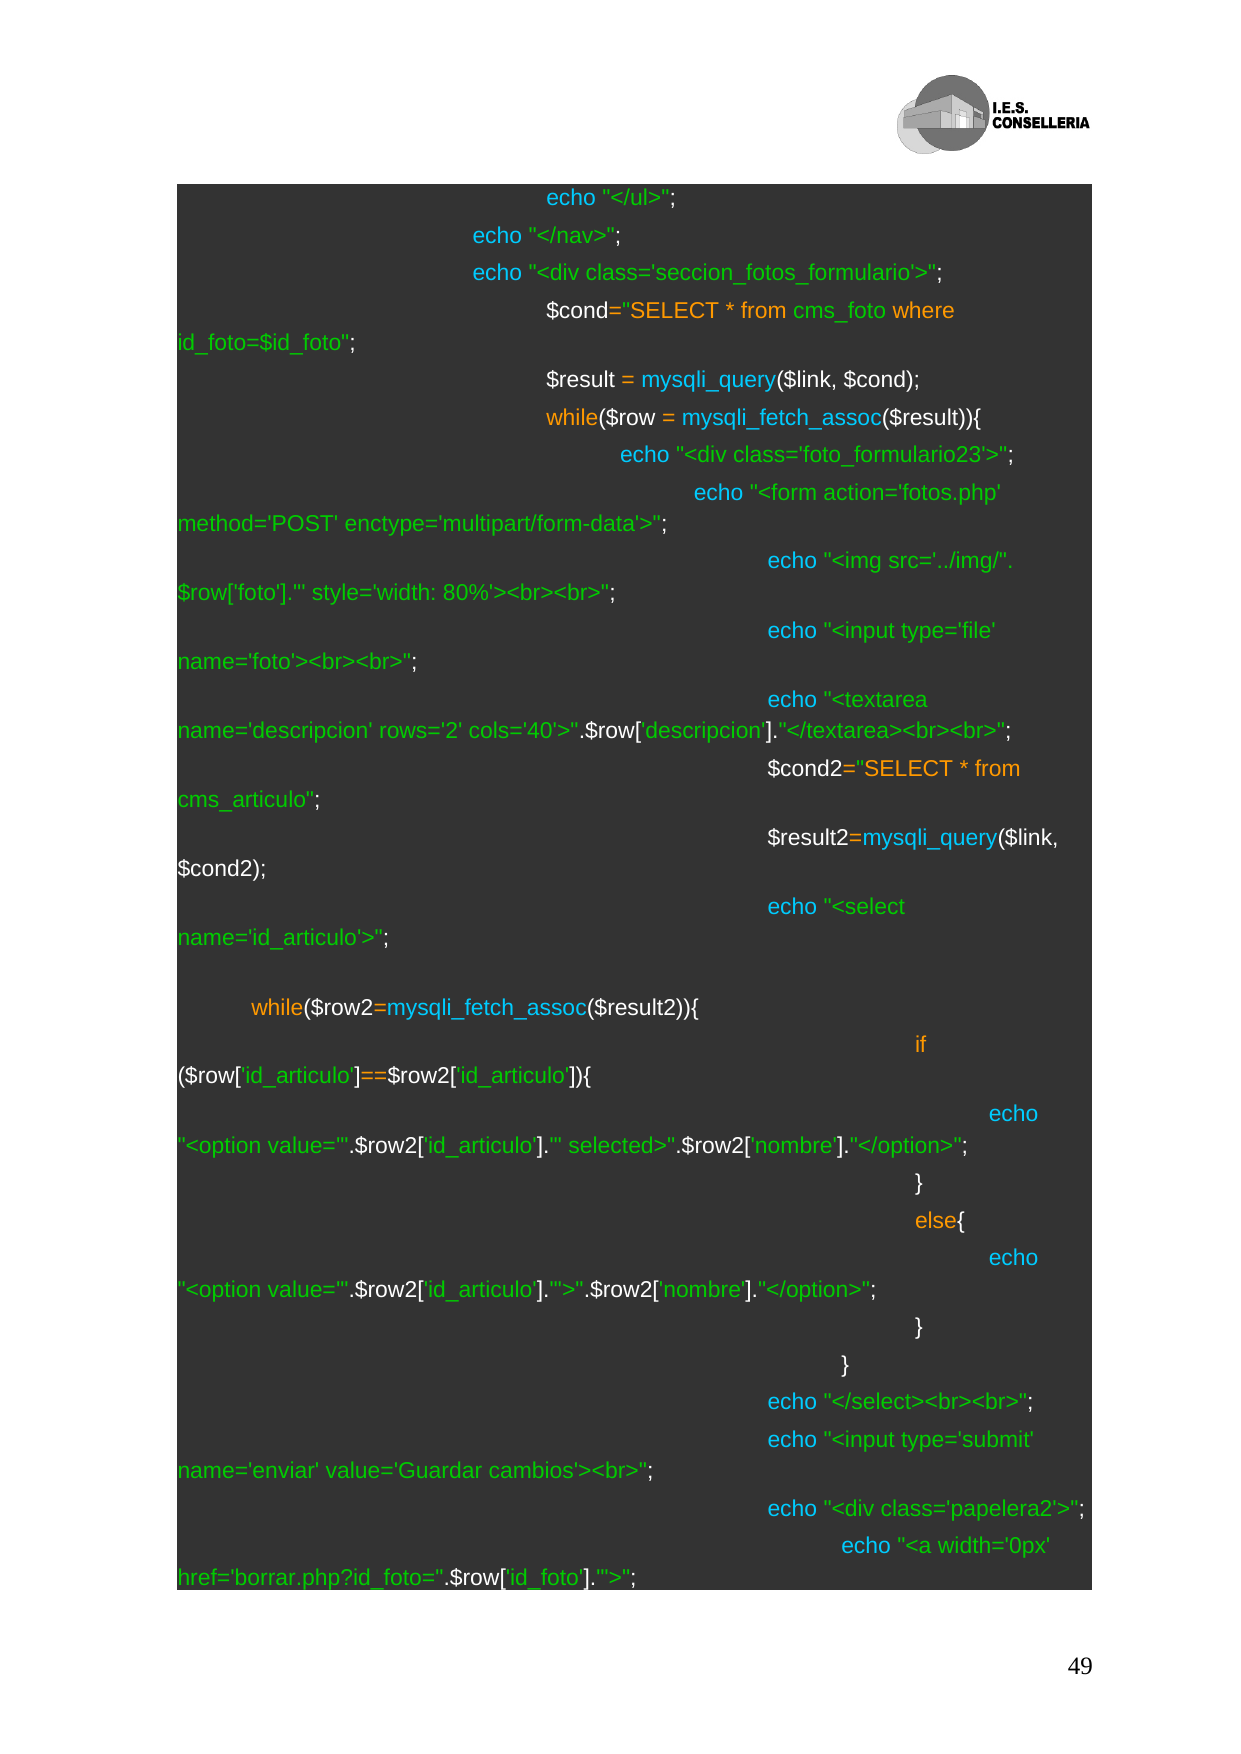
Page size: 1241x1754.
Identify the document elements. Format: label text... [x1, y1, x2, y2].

text echo "<a width='0px' href='borrar.php?id_foto=".$row['id_foto']."'>"; [177, 1532, 1092, 1590]
text echo "<img src='../img/".$row['foto']."' style='width: 80%'><br><br>"; [177, 547, 1092, 605]
picture [894, 73, 1093, 155]
text $cond2="SELECT * from cms_articulo"; [177, 755, 1092, 813]
text echo "<textarea name='descripcion' rows='2' cols='40'>".$row['descripcion']."</textarea><br><br>"; [177, 686, 1092, 743]
text if ($row['id_articulo']==$row2['id_articulo']){ [177, 1031, 1092, 1089]
text echo "<form action='fotos.php' method='POST' enctype='multipart/form-data'>"; [177, 478, 1092, 536]
text echo "</select><br><br>"; [177, 1388, 1092, 1414]
text $result2=mysqli_query($link, $cond2); [177, 824, 1092, 882]
text echo "</nav>"; [177, 222, 1092, 248]
text $cond="SELECT * from cms_foto where id_foto=$id_foto"; [177, 297, 1092, 355]
text echo "<div class='foto_formulario23'>"; [177, 441, 1092, 467]
text while($row2=mysqli_fetch_assoc($result2)){ [177, 962, 1092, 1020]
text $result = mysqli_query($link, $cond); [177, 366, 1092, 392]
text echo "<div class='seccion_fotos_formulario'>"; [177, 259, 1092, 286]
text echo "<input type='file' name='foto'><br><br>"; [177, 617, 1092, 674]
text else{ [177, 1207, 1092, 1233]
text } [177, 1351, 1092, 1377]
text } [177, 1313, 1092, 1339]
text echo "<option value='".$row2['id_articulo']."'>".$row2['nombre']."</option>"; [177, 1244, 1092, 1302]
text echo "<div class='papelera2'>"; [177, 1495, 1092, 1521]
text echo "<input type='submit' name='enviar' value='Guardar cambios'><br>"; [177, 1426, 1092, 1483]
text echo "<select name='id_articulo'>"; [177, 893, 1092, 951]
text echo "</ul>"; [177, 184, 1092, 211]
text } [177, 1169, 1092, 1195]
text echo "<option value='".$row2['id_articulo']."' selected>".$row2['nombre']."</option>"; [177, 1100, 1092, 1158]
text while($row = mysqli_fetch_assoc($result)){ [177, 403, 1092, 430]
